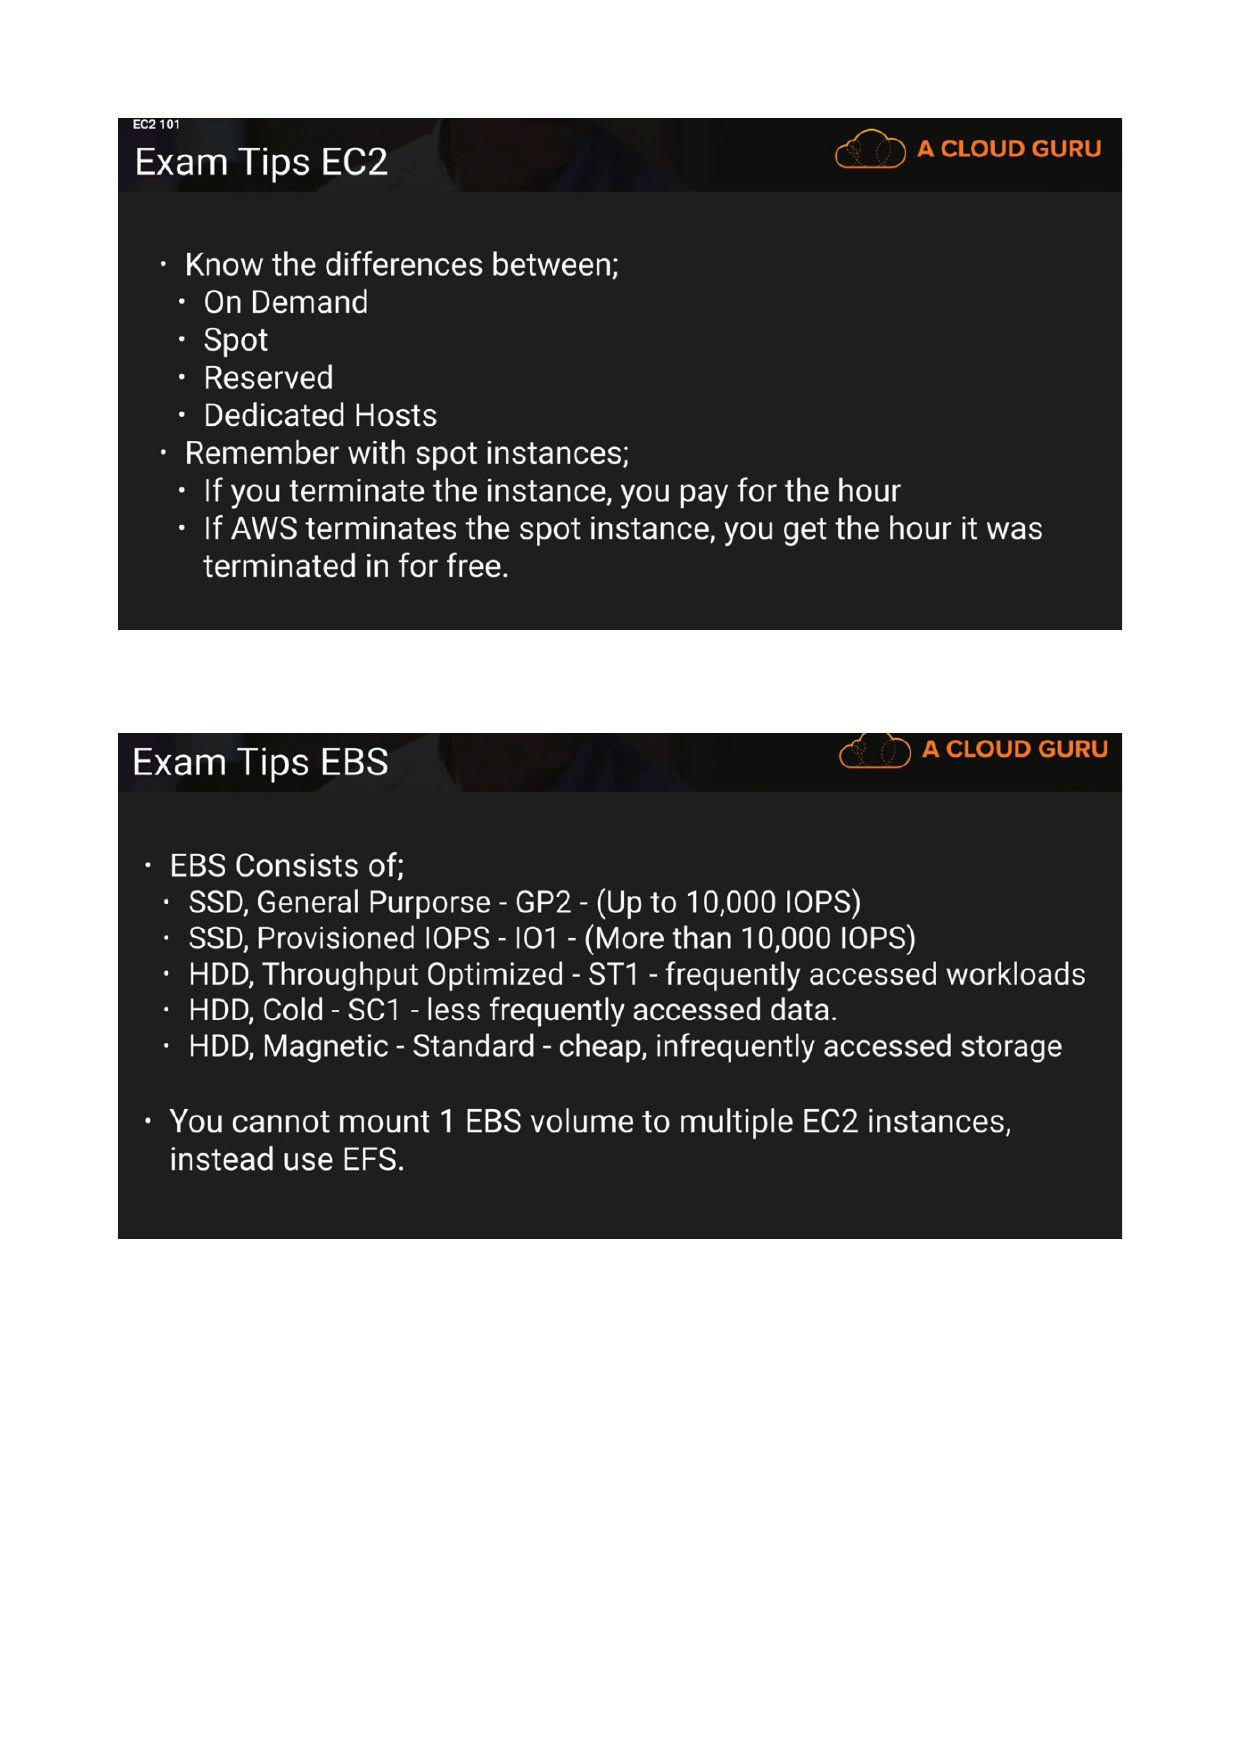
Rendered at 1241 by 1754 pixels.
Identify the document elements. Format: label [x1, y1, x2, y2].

picture [118, 118, 1123, 630]
picture [118, 733, 1123, 1239]
